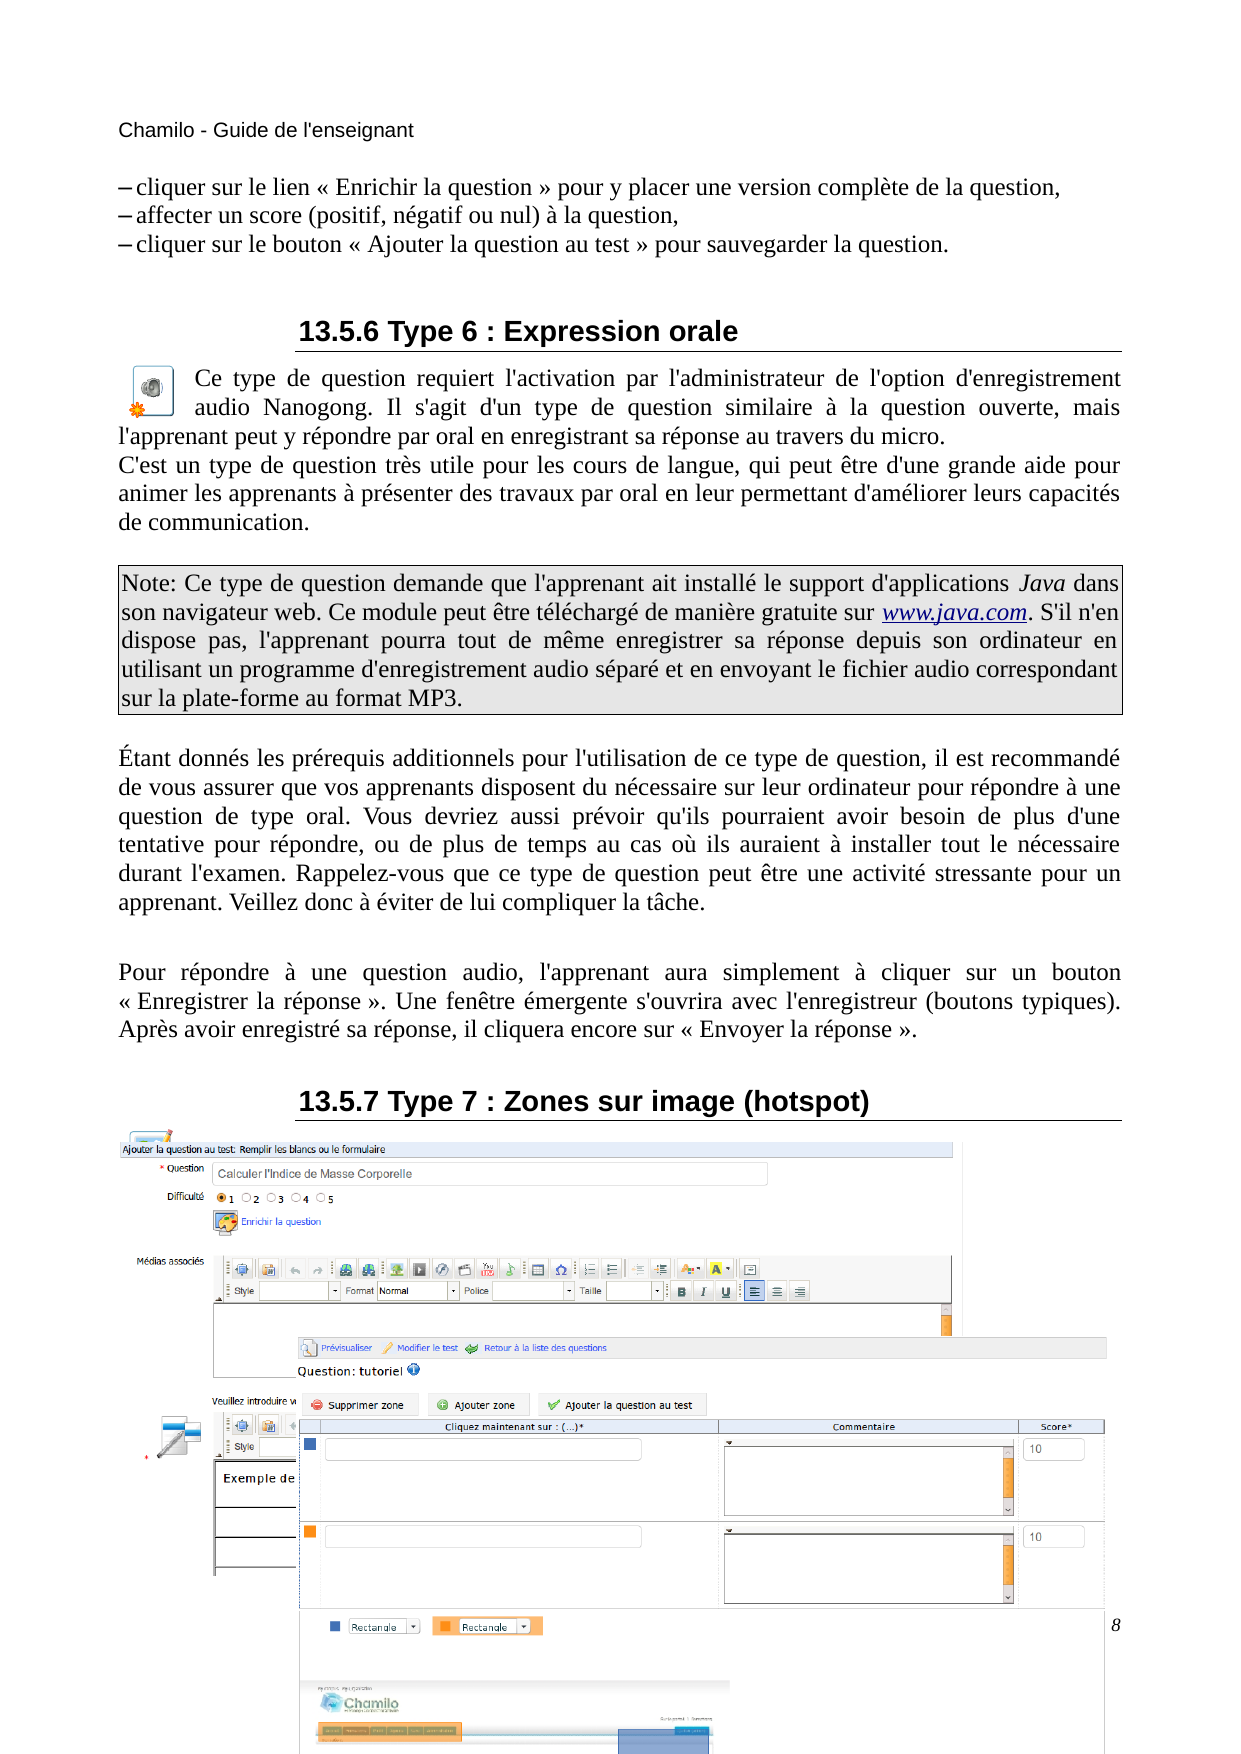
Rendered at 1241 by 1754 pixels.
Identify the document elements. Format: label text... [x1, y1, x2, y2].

list cliquer sur le bouton « Ajouter la question au test » pour sauvegarder la question. [118, 229, 1122, 258]
list affecter un score (positif, négatif ou nul) à la question, [118, 200, 1122, 229]
text Dans ce type de question, l'apprenant doit cliquer sur une ou plusieurs zones d'une image qui est préalablement mise à sa disposition sur le serveur. La conception d’une question de type zone sur image demande un travail sur deux écrans successifs. [963, 1219, 1122, 1305]
picture [118, 1142, 1111, 1754]
list cliquer sur le lien « Enrichir la question » pour y placer une version complète de la question, [118, 172, 1122, 200]
text Étant donnés les prérequis additionnels pour l'utilisation de ce type de question, il est recommandé de vous assurer que vos apprenants disposent du nécessaire sur leur ordinateur pour répondre à une question de type oral. Vous devriez aussi prévoir qu'ils pourraient avoir besoin de plus d'une tentative pour répondre, ou de plus de temps au cas où ils auraient à installer tout le nécessaire durant l'examen. Rappelez-vous que ce type de question peut être une activité stressante pour un apprenant. Veillez donc à éviter de lui compliquer la tâche. [118, 743, 1122, 916]
text Note: Ce type de question demande que l'apprenant ait installé le support d'applications Java dans son navigateur web. Ce module peut être téléchargé de manière gratuite sur www.java.com. S'il n'en dispose pas, l'apprenant pourra tout de même enregistrer sa réponse depuis son ordinateur en utilisant un programme d'enregistrement audio séparé et en envoyant le fichier audio correspondant sur la plate-forme au format MP3. [119, 566, 1122, 714]
text Ce type de question requiert l'activation par l'administrateur de l'option d'enregistrement audio Nanogong. Il s'agit d'un type de question similaire à la question ouverte, mais l'apprenant peut y répondre par oral en enregistrant sa réponse au travers du micro. [118, 363, 1122, 450]
text Dans ce type de question, l'apprenant sera amené à identifier des zones (en cliquant dessus) dans une image pour répondre à la question posée par le professeur. [171, 1133, 1122, 1190]
subtitle Type 7 : Zones sur image (hotspot) [295, 1081, 1122, 1120]
subtitle Type 6 : Expression orale [295, 312, 1122, 351]
text Pour répondre à une question audio, l'apprenant aura simplement à cliquer sur un bouton « Enregistrer la réponse ». Une fenêtre émergente s'ouvrira avec l'enregistreur (boutons typiques). Après avoir enregistré sa réponse, il cliquera encore sur « Envoyer la réponse ». [118, 957, 1122, 1043]
text C'est un type de question très utile pour les cours de langue, qui peut être d'une grande aide pour animer les apprenants à présenter des travaux par oral en leur permettant d'améliorer leurs capacités de communication. [118, 450, 1122, 536]
